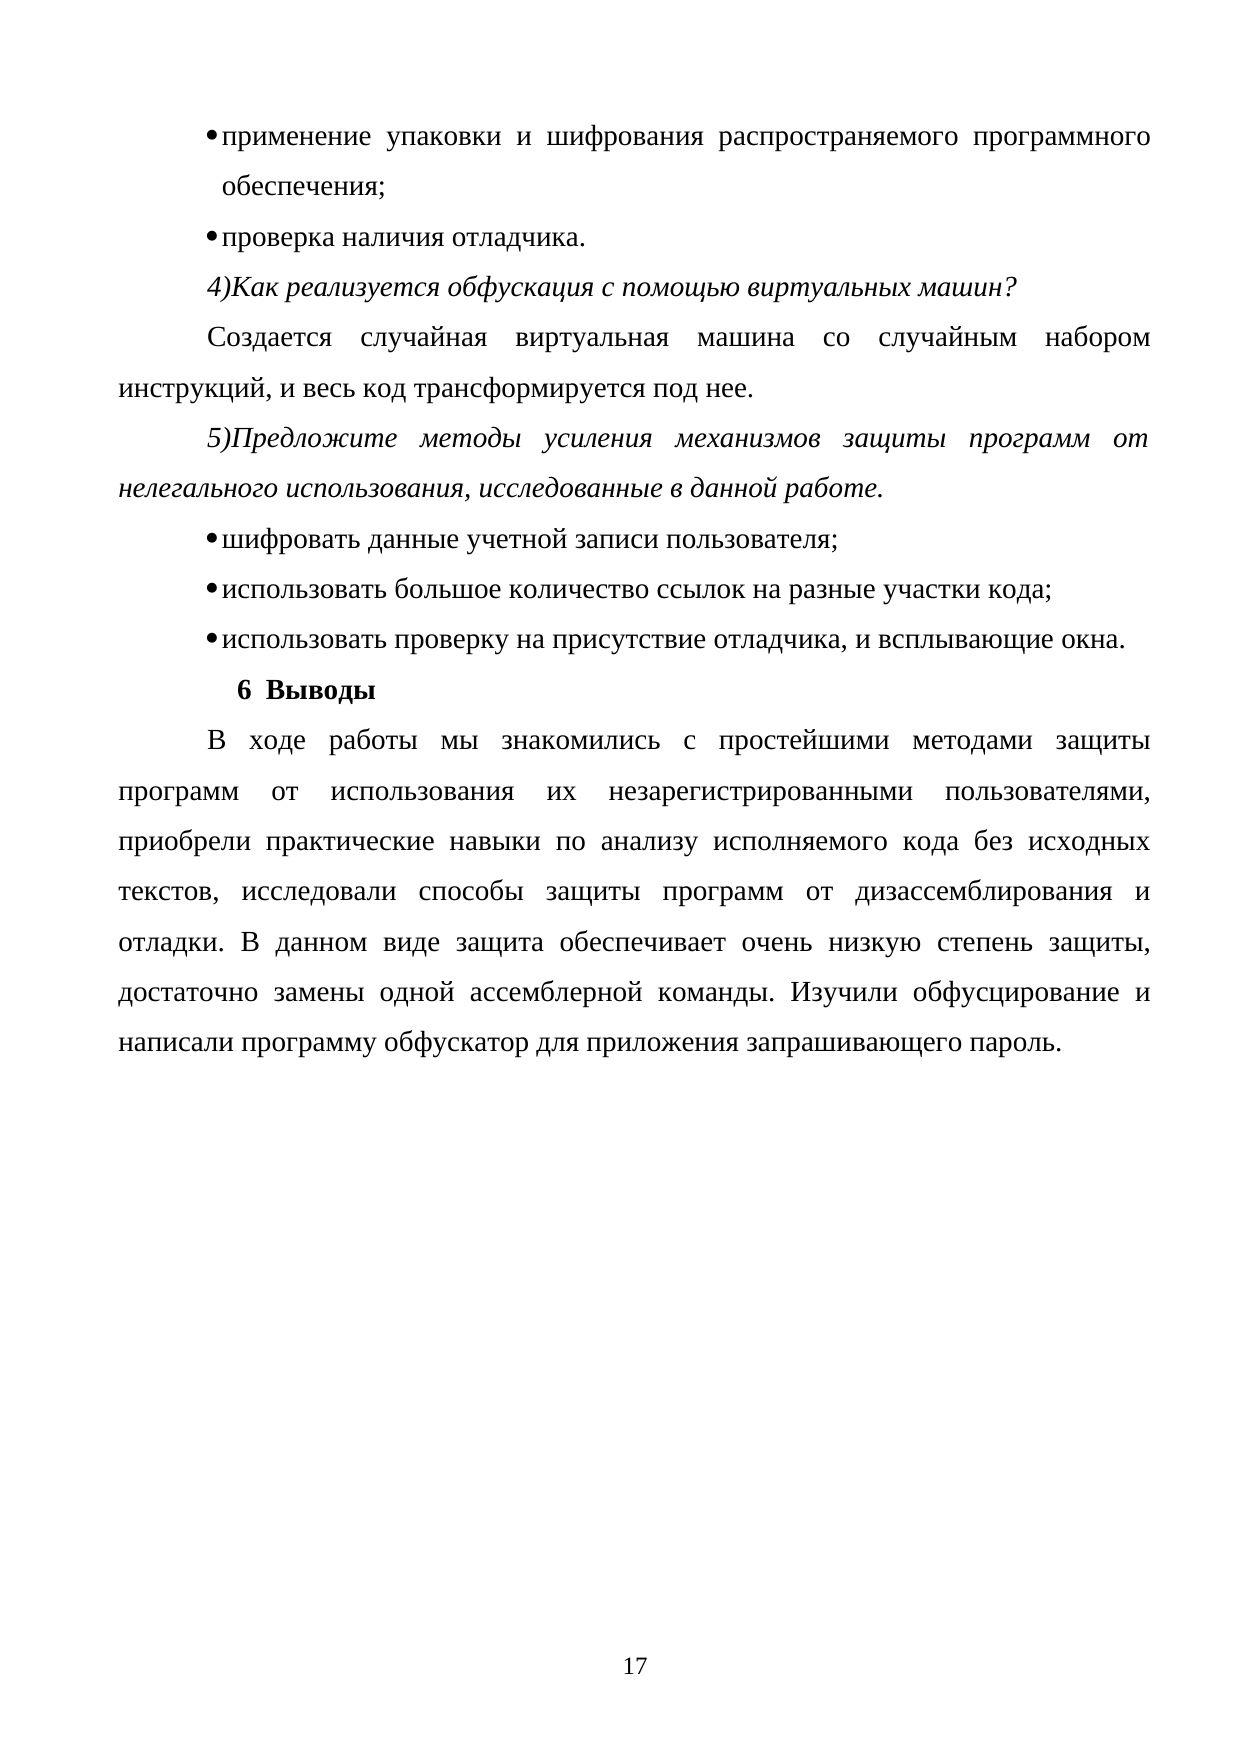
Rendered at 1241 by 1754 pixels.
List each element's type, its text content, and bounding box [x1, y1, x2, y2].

list Выводы [193, 672, 1152, 706]
list использовать большое количество ссылок на разные участки кода; [207, 571, 1152, 605]
list проверка наличия отладчика. [207, 219, 1152, 252]
list применение упаковки и шифрования распространяемого программного обеспечения; [207, 118, 1152, 202]
text Создается случайная виртуальная машина со случайным набором инструкций, и весь код трансформируется под нее. [118, 319, 1152, 403]
text 5)Предложите методы усиления механизмов защиты программ от нелегального использования, исследованные в данной работе. [118, 420, 1152, 504]
text 4)Как реализуется обфускация с помощью виртуальных машин? [118, 269, 1152, 303]
text В ходе работы мы знакомились с простейшими методами защиты программ от использования их незарегистрированными пользователями, приобрели практические навыки по анализу исполняемого кода без исходных текстов, исследовали способы защиты программ от дизассемблирования и отладки. В данном виде защита обеспечивает очень низкую степень защиты, достаточно замены одной ассемблерной команды. Изучили обфусцирование и написали программу обфускатор для приложения запрашивающего пароль. [118, 722, 1152, 1058]
list шифровать данные учетной записи пользователя; [207, 521, 1152, 554]
list использовать проверку на присутствие отладчика, и всплывающие окна. [207, 622, 1152, 655]
